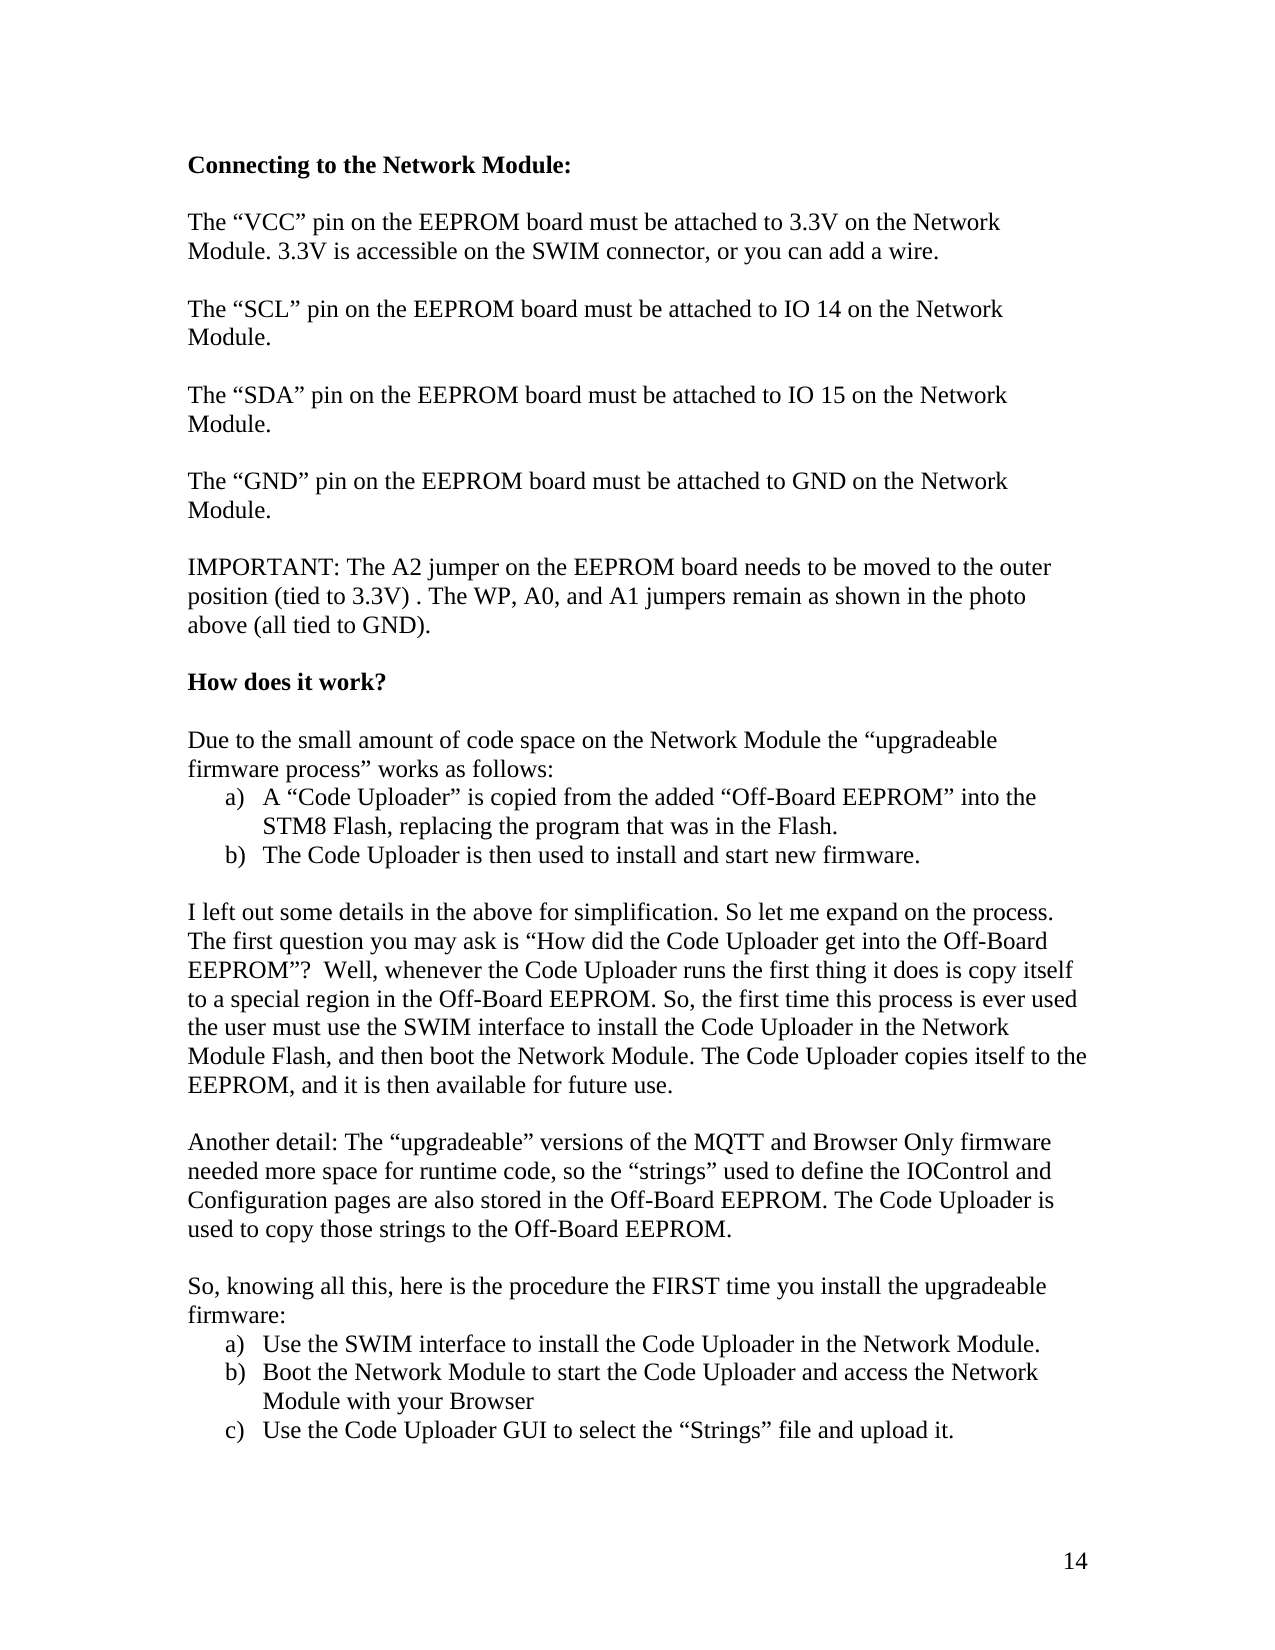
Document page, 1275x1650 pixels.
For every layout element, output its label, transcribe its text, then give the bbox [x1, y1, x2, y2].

text The “VCC” pin on the EEPROM board must be attached to 3.3V on the Network Module. 3.3V is accessible on the SWIM connector, or you can add a wire. [187, 207, 1087, 265]
text The “GND” pin on the EEPROM board must be attached to GND on the Network Module. [187, 466, 1087, 524]
text How does it work? [187, 667, 1087, 696]
list Boot the Network Module to start the Code Uploader and access the Network Module with your Browser [225, 1357, 1087, 1415]
text I left out some details in the above for simplification. So let me expand on the process. The first question you may ask is “How did the Code Uploader get into the Off-Board EEPROM”? Well, whenever the Code Uploader runs the first thing it does is copy itself to a special region in the Off-Board EEPROM. So, the first time this process is ever used the user must use the SWIM interface to install the Code Uploader in the Network Module Flash, and then boot the Network Module. The Code Uploader copies itself to the EEPROM, and it is then available for future use. [187, 897, 1087, 1099]
text Due to the small amount of code space on the Network Module the “upgradeable firmware process” works as follows: [187, 725, 1087, 782]
text The “SDA” pin on the EEPROM board must be attached to IO 15 on the Network Module. [187, 380, 1087, 437]
text Connecting to the Network Module: [187, 150, 1087, 179]
text Another detail: The “upgradeable” versions of the MQTT and Browser Only firmware needed more space for runtime code, so the “strings” used to define the IOControl and Configuration pages are also stored in the Off-Board EEPROM. The Code Uploader is used to copy those strings to the Off-Board EEPROM. [187, 1127, 1087, 1242]
list Use the Code Uploader GUI to select the “Strings” file and upload it. [225, 1415, 1087, 1444]
list Use the SWIM interface to install the Code Uploader in the Network Module. [225, 1329, 1087, 1357]
text IMPORTANT: The A2 jumper on the EEPROM board needs to be moved to the outer position (tied to 3.3V) . The WP, A0, and A1 jumpers remain as shown in the photo above (all tied to GND). [187, 552, 1087, 639]
list The Code Uploader is then used to install and start new firmware. [225, 840, 1087, 869]
text The “SCL” pin on the EEPROM board must be attached to IO 14 on the Network Module. [187, 294, 1087, 351]
list A “Code Uploader” is copied from the added “Off-Board EEPROM” into the STM8 Flash, replacing the program that was in the Flash. [225, 782, 1087, 840]
text So, knowing all this, here is the procedure the FIRST time you install the upgradeable firmware: [187, 1271, 1087, 1329]
